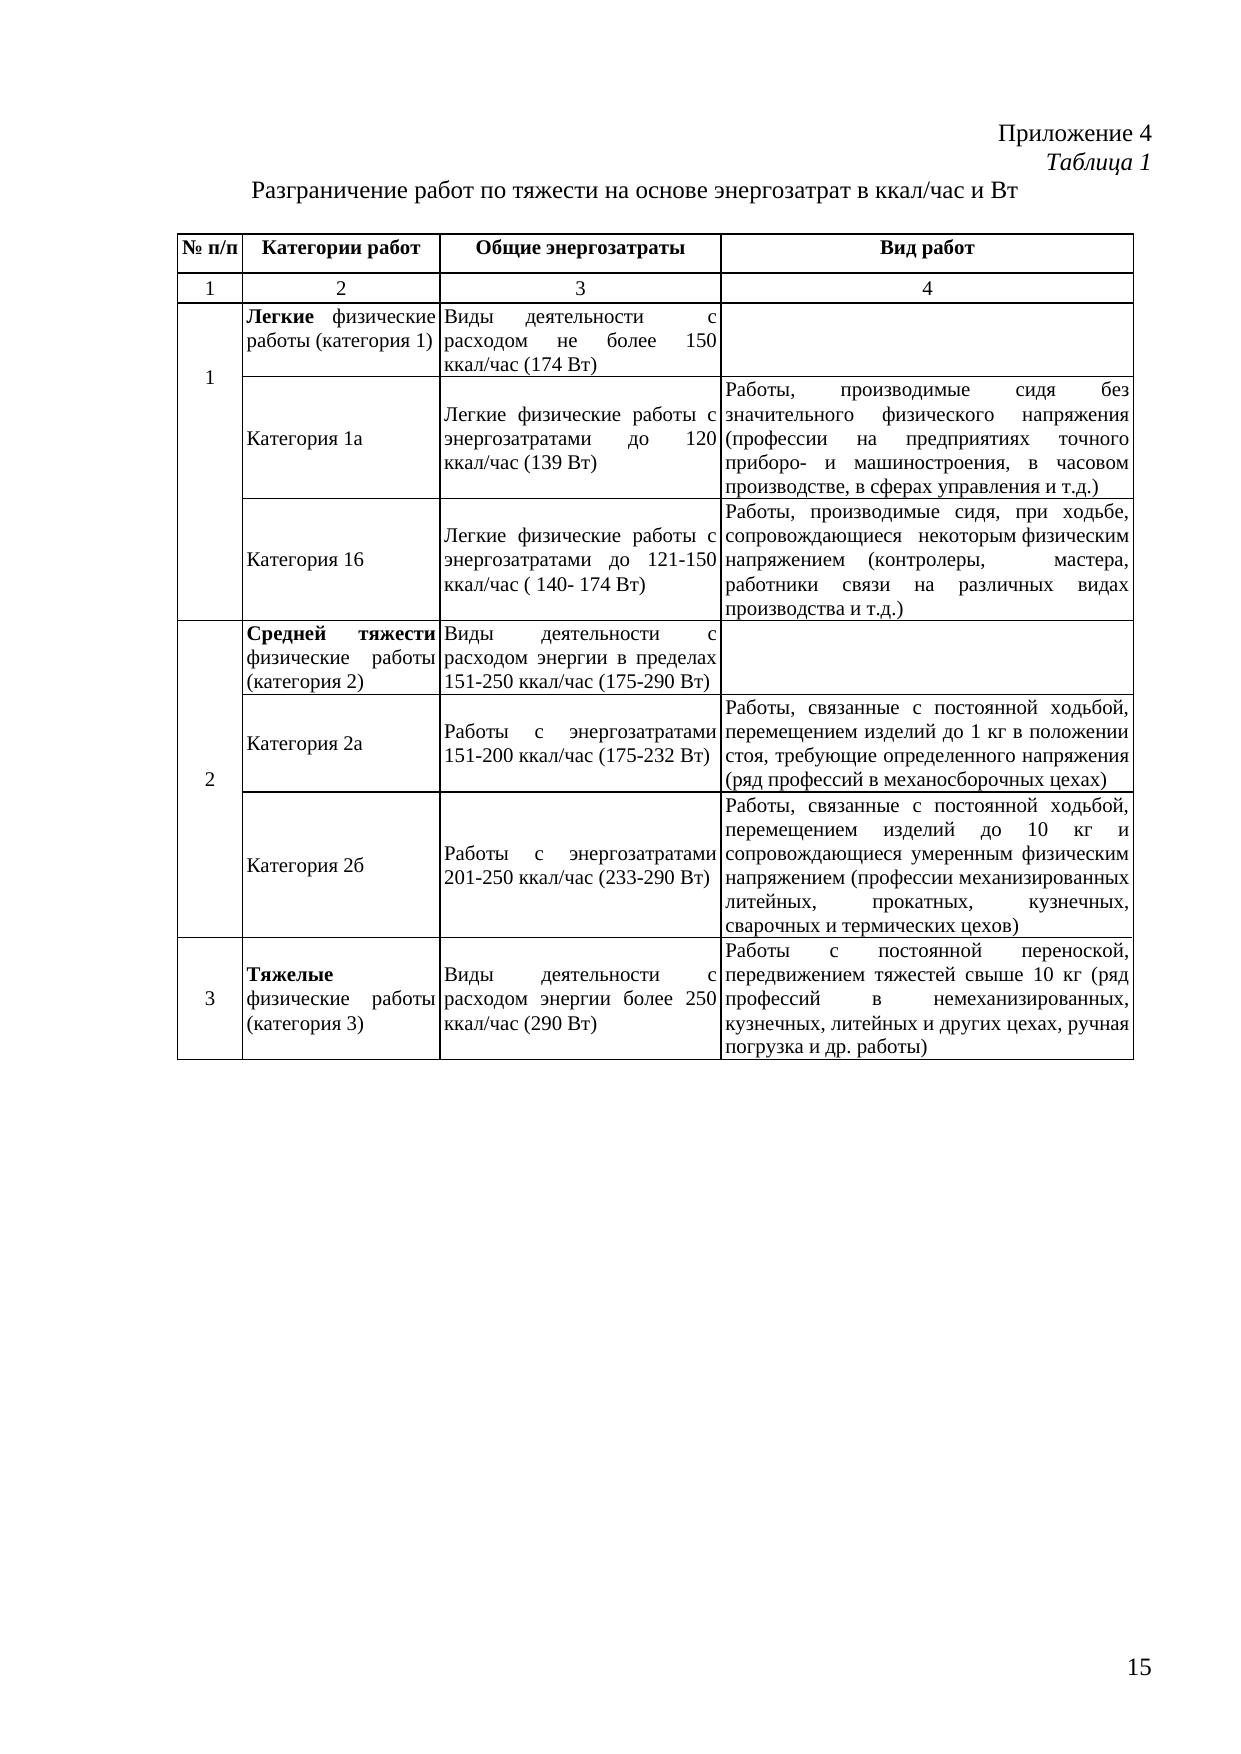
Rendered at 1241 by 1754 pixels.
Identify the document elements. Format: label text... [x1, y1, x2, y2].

table_cell Работы, связанные с постоянной ходьбой, перемещением изделий до 1 кг в положении стоя, требующие определенного напряжения (ряд профессий в механосборочных цехах) [722, 695, 1133, 791]
table_cell Работы с постоянной переноской, передвижением тяжестей свыше 10 кг (ряд профессий в немеханизированных, кузнечных, литейных и других цехах, ручная погрузка и др. работы) [722, 937, 1133, 1058]
table_cell 1 [178, 274, 242, 302]
table_cell [722, 621, 1133, 693]
subtitle Приложение 4 [177, 118, 1152, 147]
table_cell 2 [243, 274, 439, 302]
table_cell Работы с энергозатратами 201-250 ккал/час (233-290 Вт) [441, 793, 720, 937]
table_header Категории работ [243, 235, 439, 272]
table_cell Виды деятельности с расходом не более 150 ккал/час (174 Вт) [441, 304, 720, 376]
table_cell Легкие физические работы с энергозатратами до 120 ккал/час (139 Вт) [441, 377, 720, 498]
table_cell Работы с энергозатратами 151-200 ккал/час (175-232 Вт) [441, 695, 720, 791]
table_cell [722, 304, 1133, 376]
table_cell Категория 2а [243, 695, 439, 791]
table_cell 2 [178, 621, 242, 937]
table_cell Работы, производимые сидя, при ходьбе, сопровождающиеся некоторым физическим напряжением (контролеры, мастера, работники связи на различных видах производства и т.д.) [722, 499, 1133, 619]
table_header Общие энергозатраты [441, 235, 720, 272]
table_cell Тяжелые физические работы (категория 3) [243, 938, 439, 1058]
table_cell Категория 2б [243, 793, 439, 937]
table_cell Работы, производимые сидя без значительного физического напряжения (профессии на предприятиях точного приборо- и машиностроения, в часовом производстве, в сферах управления и т.д.) [722, 377, 1133, 498]
table_cell 3 [441, 274, 720, 302]
table_cell Категория 1а [243, 377, 439, 498]
table_cell Легкие физические работы (категория 1) [243, 304, 439, 376]
table_cell 4 [722, 274, 1133, 302]
table_cell Виды деятельности с расходом энергии более 250 ккал/час (290 Вт) [441, 938, 720, 1058]
table_cell Работы, связанные с постоянной ходьбой, перемещением изделий до 10 кг и сопровождающиеся умеренным физическим напряжением (профессии механизированных литейных, прокатных, кузнечных, сварочных и термических цехов) [722, 793, 1133, 937]
table_header Вид работ [722, 235, 1133, 272]
table_cell 3 [178, 938, 242, 1058]
table_cell 1 [178, 304, 242, 619]
text Разграничение работ по тяжести на основе энергозатрат в ккал/час и Вт [177, 176, 1152, 204]
text Таблица 1 [177, 147, 1152, 176]
table_cell Виды деятельности с расходом энергии в пределах 151-250 ккал/час (175-290 Вт) [441, 621, 720, 693]
table_cell Категория 16 [243, 499, 439, 619]
table_header № п/п [178, 235, 242, 272]
table_cell Легкие физические работы с энергозатратами до 121-150 ккал/час ( 140- 174 Вт) [441, 499, 720, 619]
table_cell Средней тяжести физические работы (категория 2) [243, 621, 439, 693]
